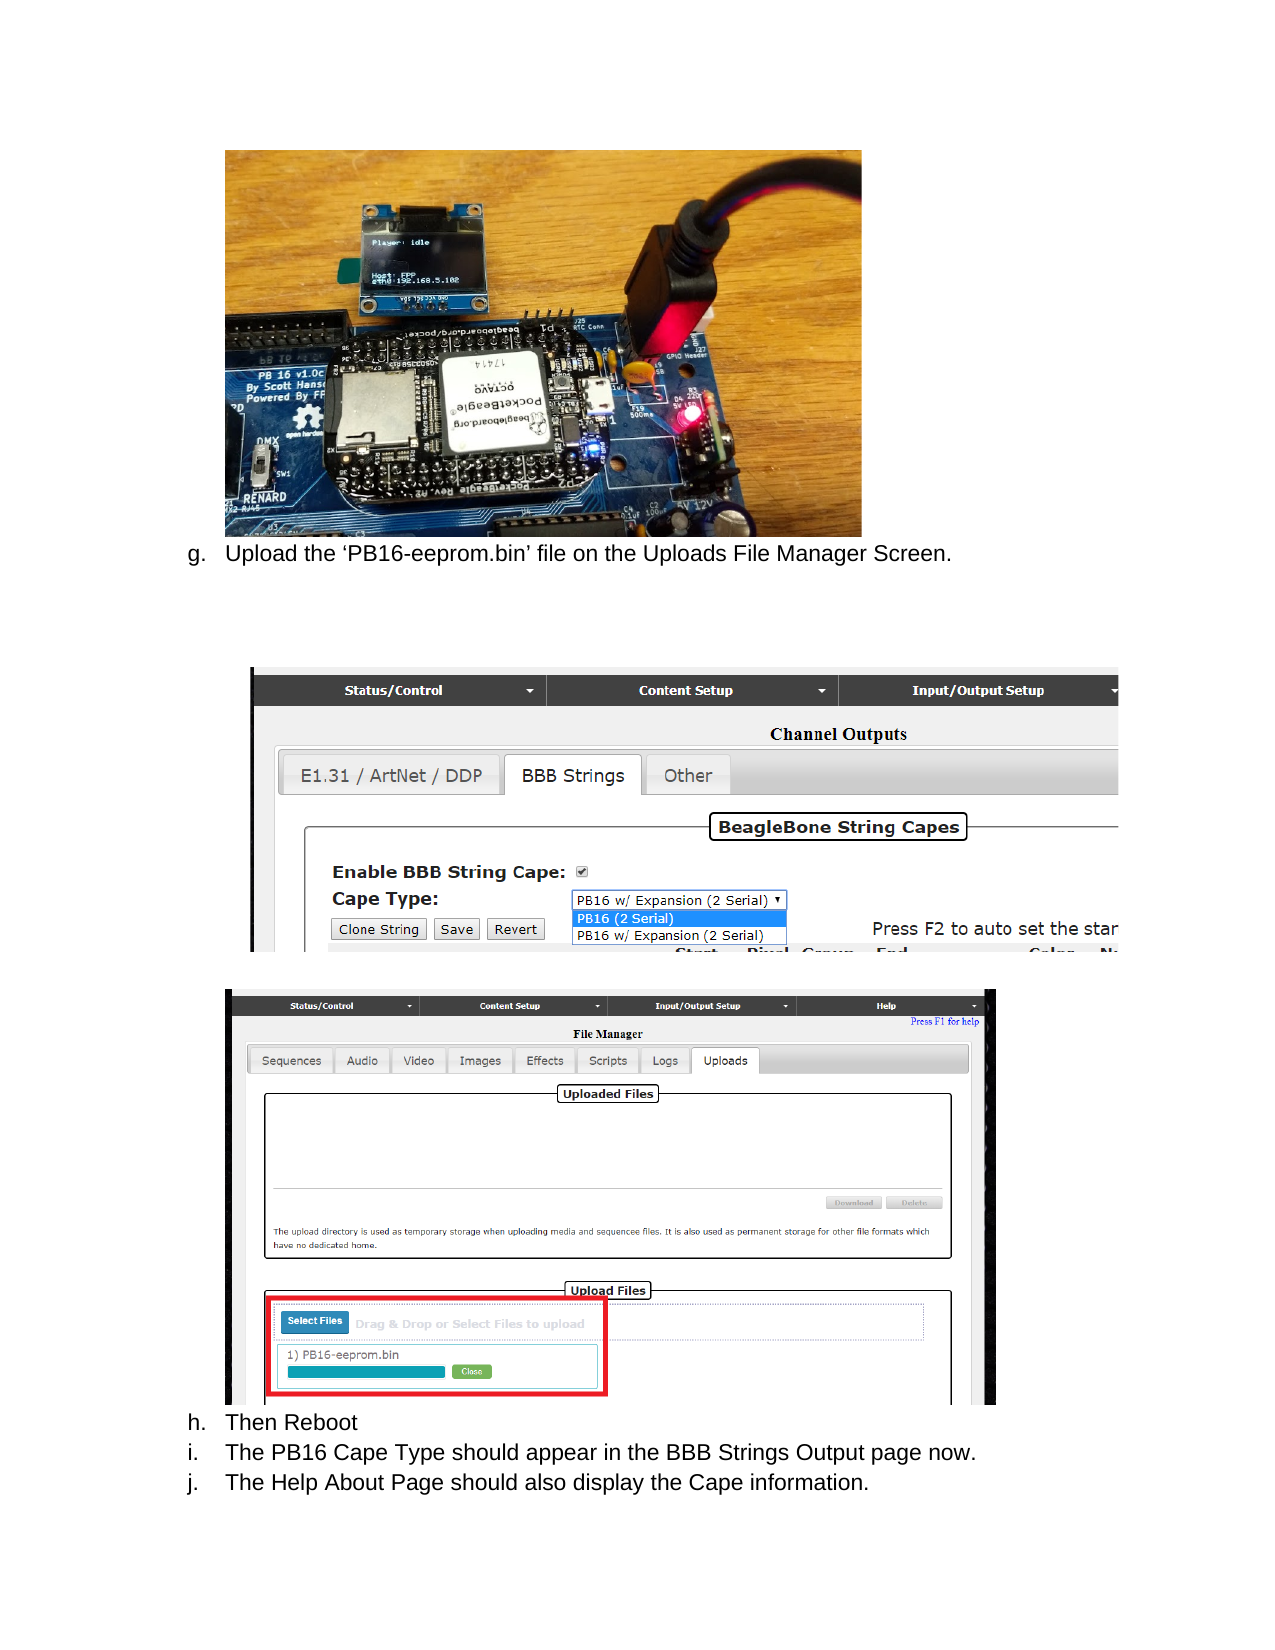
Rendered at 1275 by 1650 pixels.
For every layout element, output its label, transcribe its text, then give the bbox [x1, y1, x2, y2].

picture [250, 667, 1119, 952]
picture [225, 150, 862, 537]
list The PB16 Cape Type should appear in the BBB Strings Output page now. [187, 1439, 1125, 1465]
list Upload the ‘PB16-eeprom.bin’ file on the Uploads File Manager Screen. [187, 540, 1125, 567]
list Then Reboot [187, 1408, 1125, 1435]
list The Help About Page should also display the Cape information. [187, 1469, 1125, 1495]
picture [225, 989, 996, 1405]
